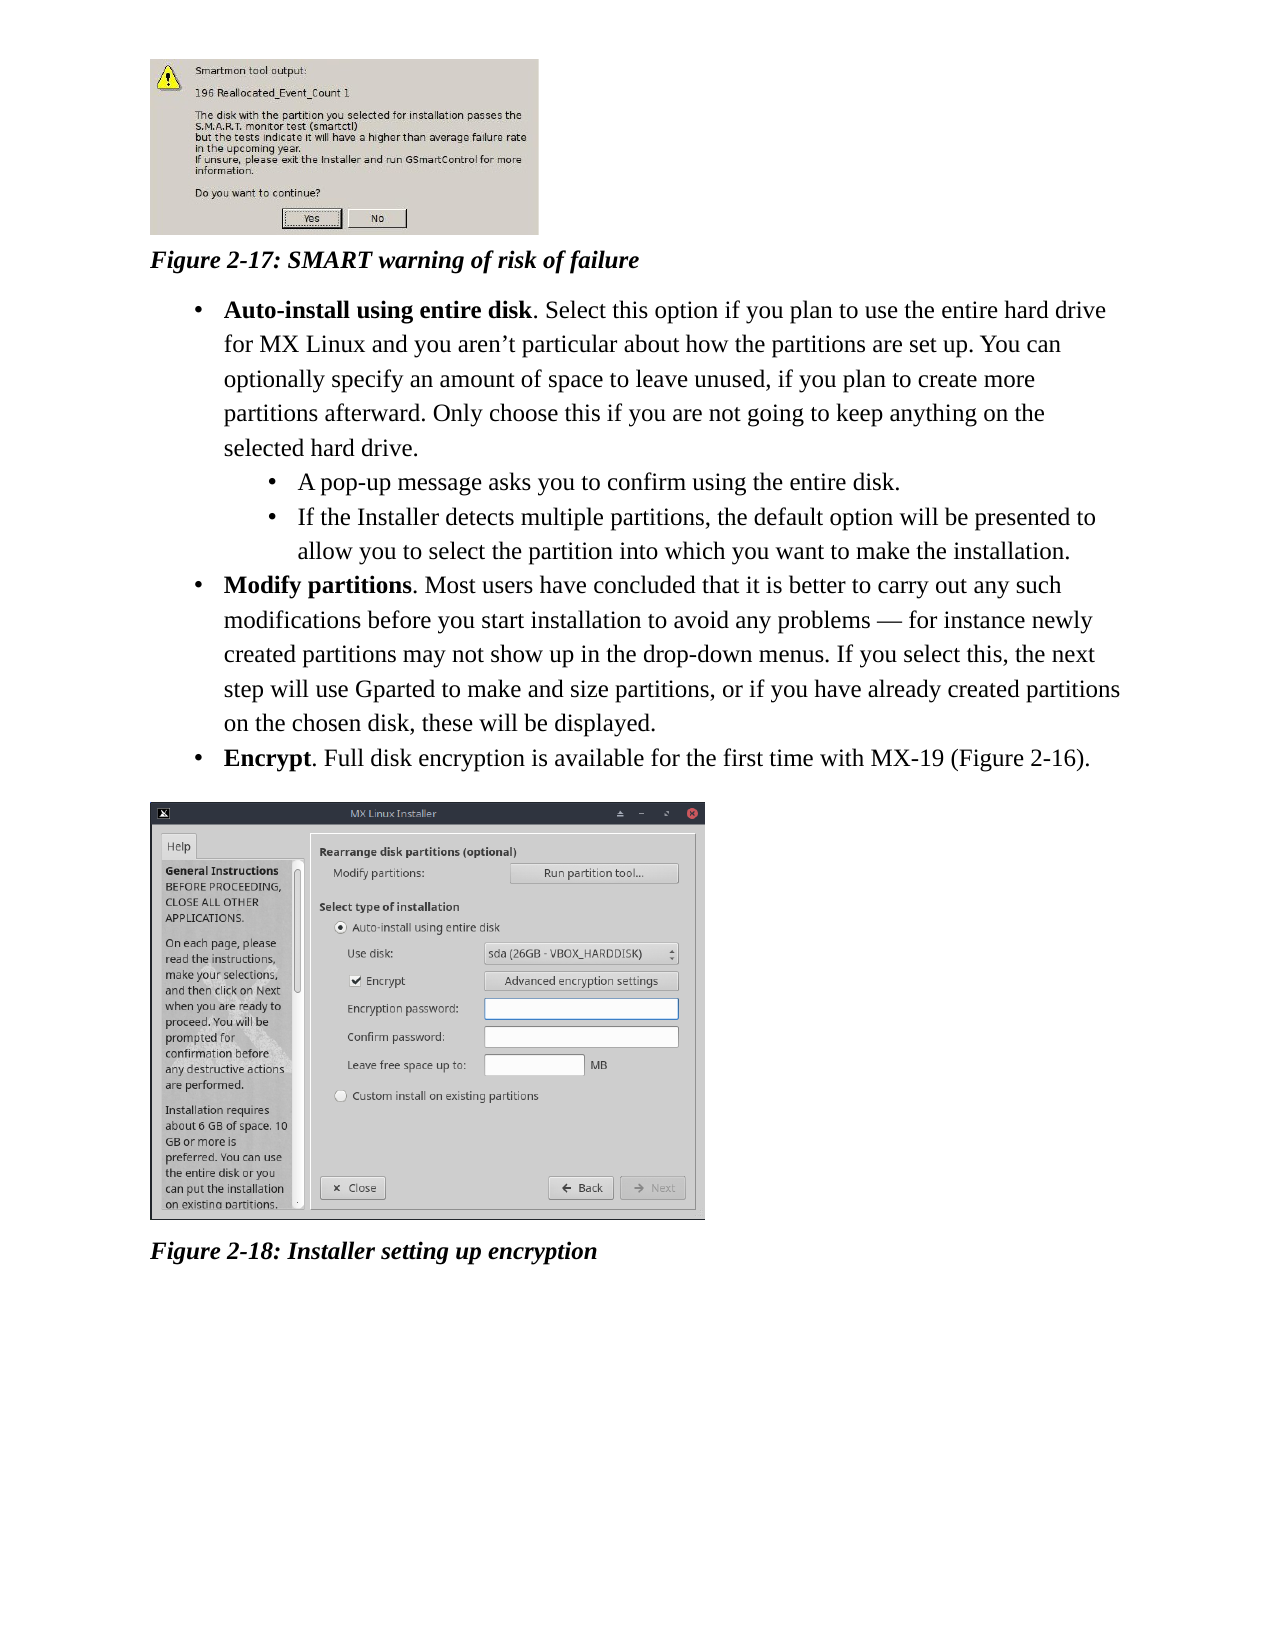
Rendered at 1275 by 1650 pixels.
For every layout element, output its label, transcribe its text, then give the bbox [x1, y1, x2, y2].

list Encrypt. Full disk encryption is available for the first time with MX-19 (Figure 2-16). [194, 743, 1125, 772]
text Figure 2-18: Installer setting up encryption [150, 1236, 1125, 1265]
picture [150, 59, 539, 235]
list A pop-up message asks you to confirm using the entire disk. [268, 467, 1125, 496]
picture [150, 802, 705, 1220]
list If the Installer detects multiple partitions, the default option will be presented to allow you to select the partition into which you want to make the installation. [268, 502, 1125, 565]
list Auto-install using entire disk. Select this option if you plan to use the entire hard drive for MX Linux and you aren’t particular about how the partitions are set up. You can optionally specify an amount of space to leave unused, if you plan to create more partitions afterward. Only choose this if you are not going to keep anything on the selected hard drive. [194, 295, 1125, 461]
list Modify partitions. Most users have concluded that it is better to carry out any such modifications before you start installation to avoid any problems — for instance newly created partitions may not show up in the drop-down menus. If you select this, the next step will use Gparted to make and size partitions, or if you have already created partitions on the chosen disk, these will be displayed. [194, 571, 1125, 737]
text Figure 2-17: SMART warning of risk of failure [150, 246, 1125, 274]
